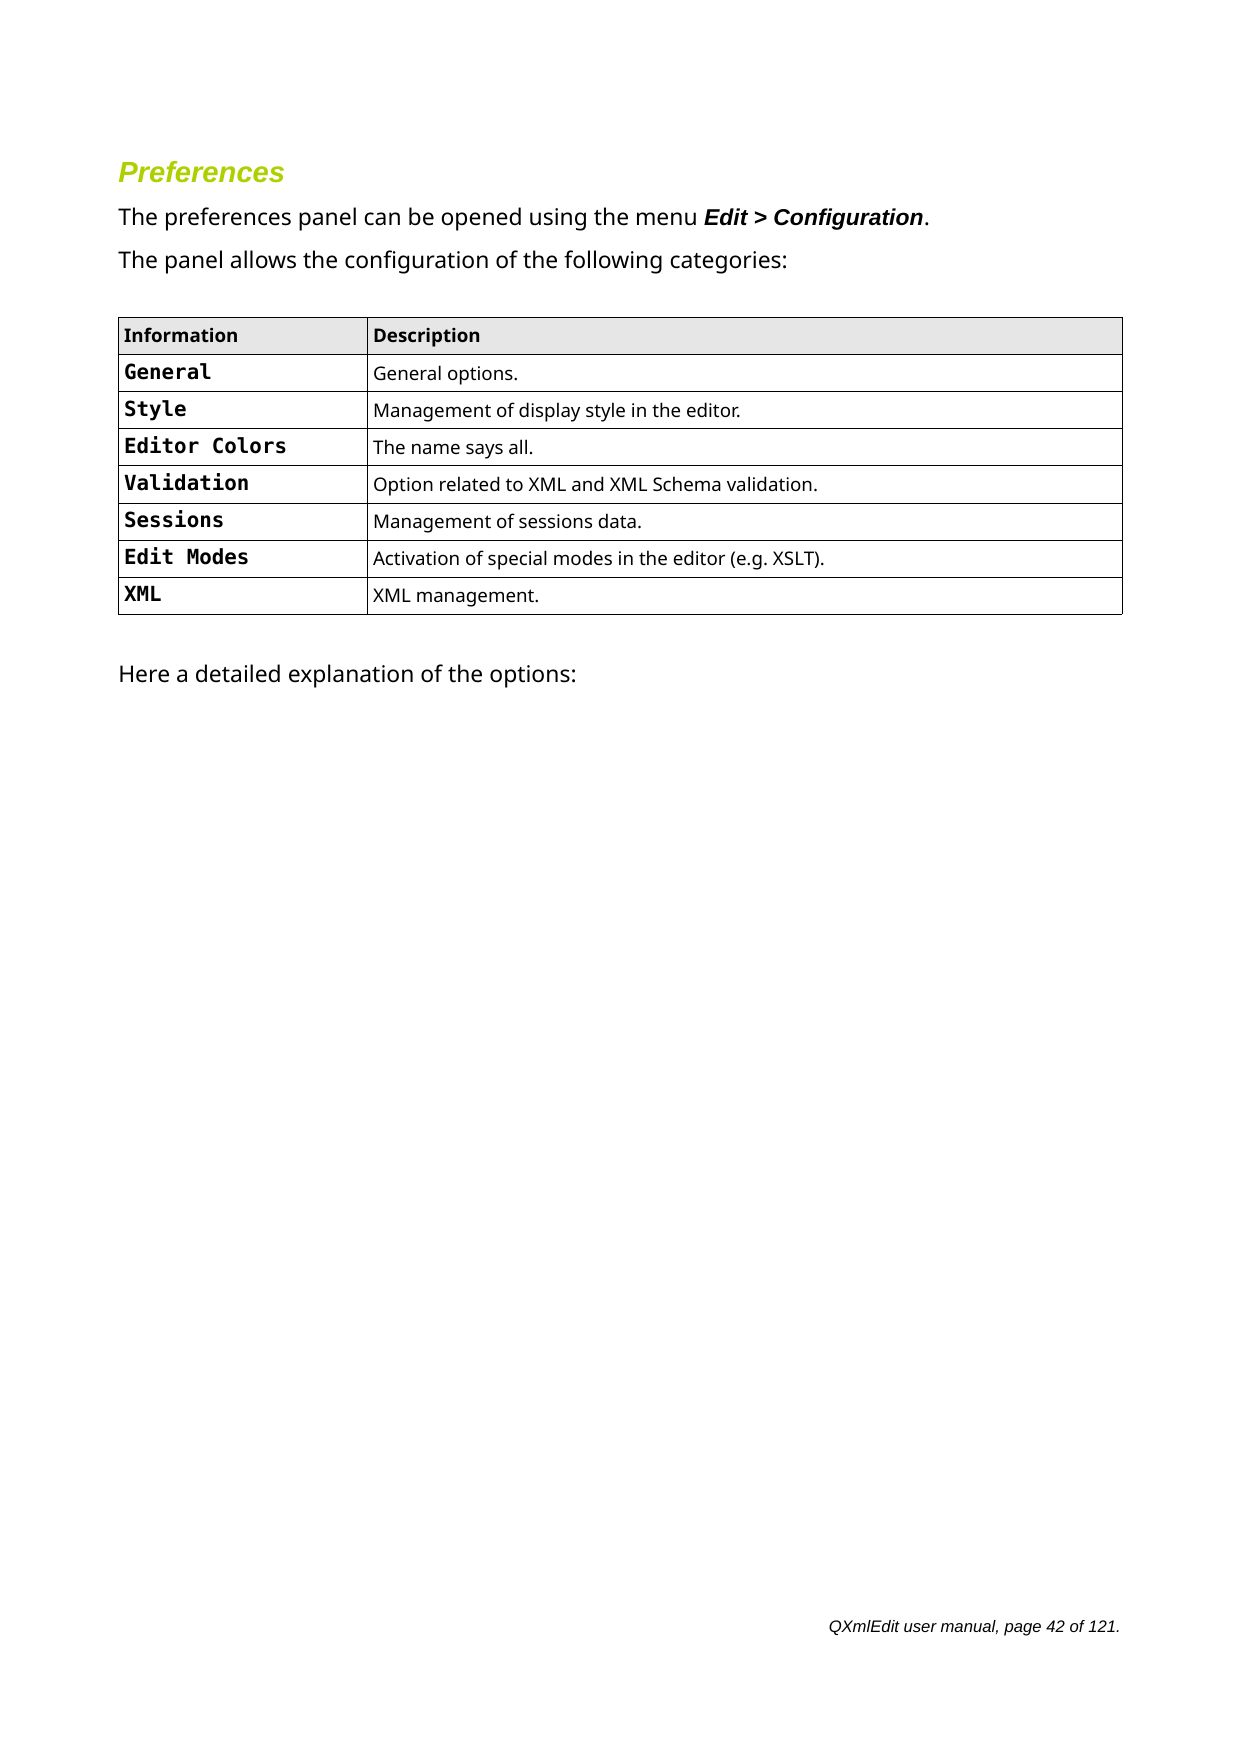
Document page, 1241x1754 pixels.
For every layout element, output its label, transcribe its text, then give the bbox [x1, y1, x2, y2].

table_cell The name says all. [368, 429, 1122, 465]
text Here a detailed explanation of the options: [118, 657, 1122, 689]
table_cell Sessions [119, 504, 367, 539]
table_cell Edit Modes [119, 541, 367, 577]
table_cell XML [119, 578, 367, 614]
table_cell Management of sessions data. [368, 504, 1122, 539]
table_header Description [368, 318, 1122, 354]
table_cell Activation of special modes in the editor (e.g. XSLT). [368, 541, 1122, 577]
table_header Information [119, 318, 367, 354]
text The preferences panel can be opened using the menu Edit > Configuration. [118, 201, 1122, 232]
table_cell General options. [368, 355, 1122, 391]
table_cell Management of display style in the editor. [368, 392, 1122, 428]
table_cell Editor Colors [119, 429, 367, 465]
table_cell Option related to XML and XML Schema validation. [368, 466, 1122, 502]
table_cell General [119, 355, 367, 391]
table_cell Style [119, 392, 367, 428]
text The panel allows the configuration of the following categories: [118, 244, 1122, 276]
subtitle Preferences [118, 155, 1122, 188]
table_cell Validation [119, 466, 367, 502]
table_cell XML management. [368, 578, 1122, 614]
